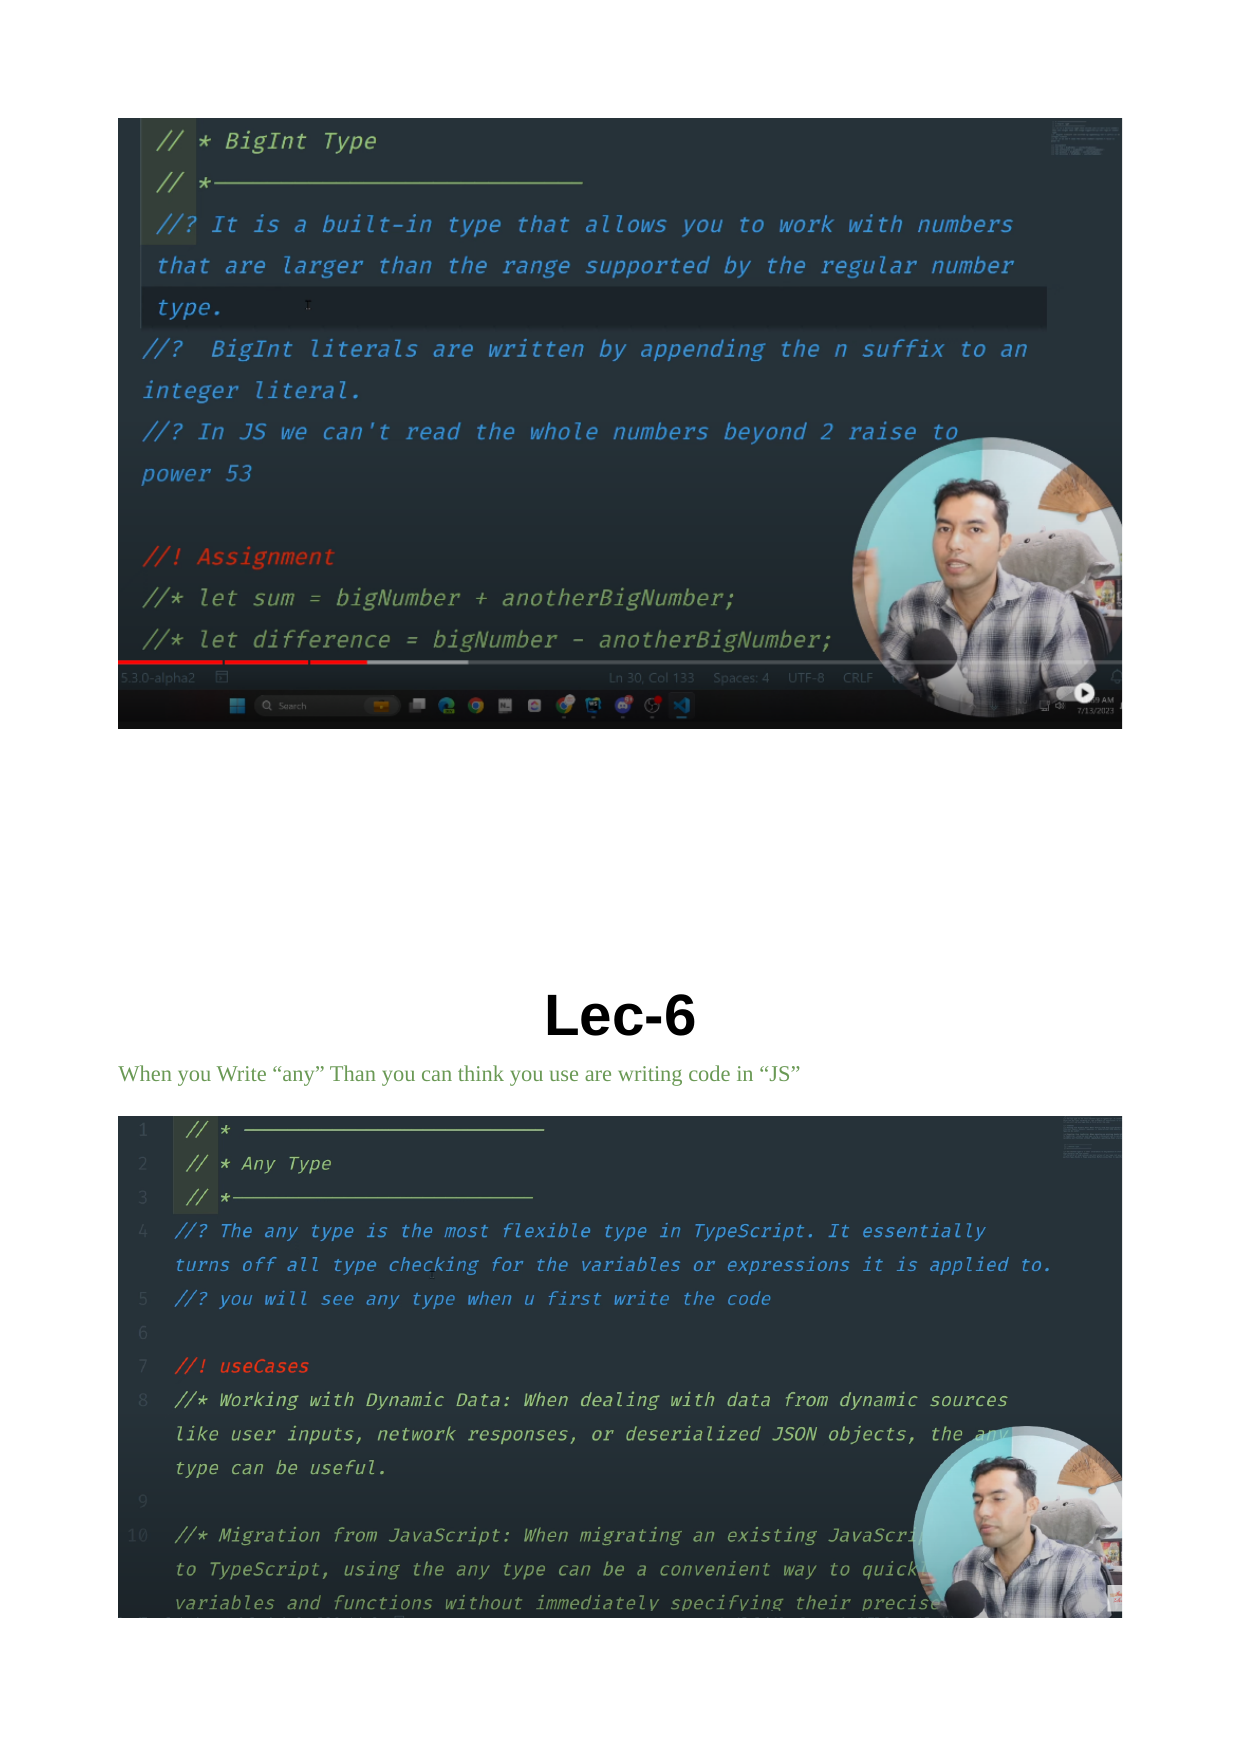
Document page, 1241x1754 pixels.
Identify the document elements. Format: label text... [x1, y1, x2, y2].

title Lec-6 [118, 980, 1122, 1047]
text When you Write “any” Than you can think you use are writing code in “JS” [118, 1060, 1122, 1086]
picture [118, 1116, 1123, 1618]
picture [118, 118, 1123, 729]
